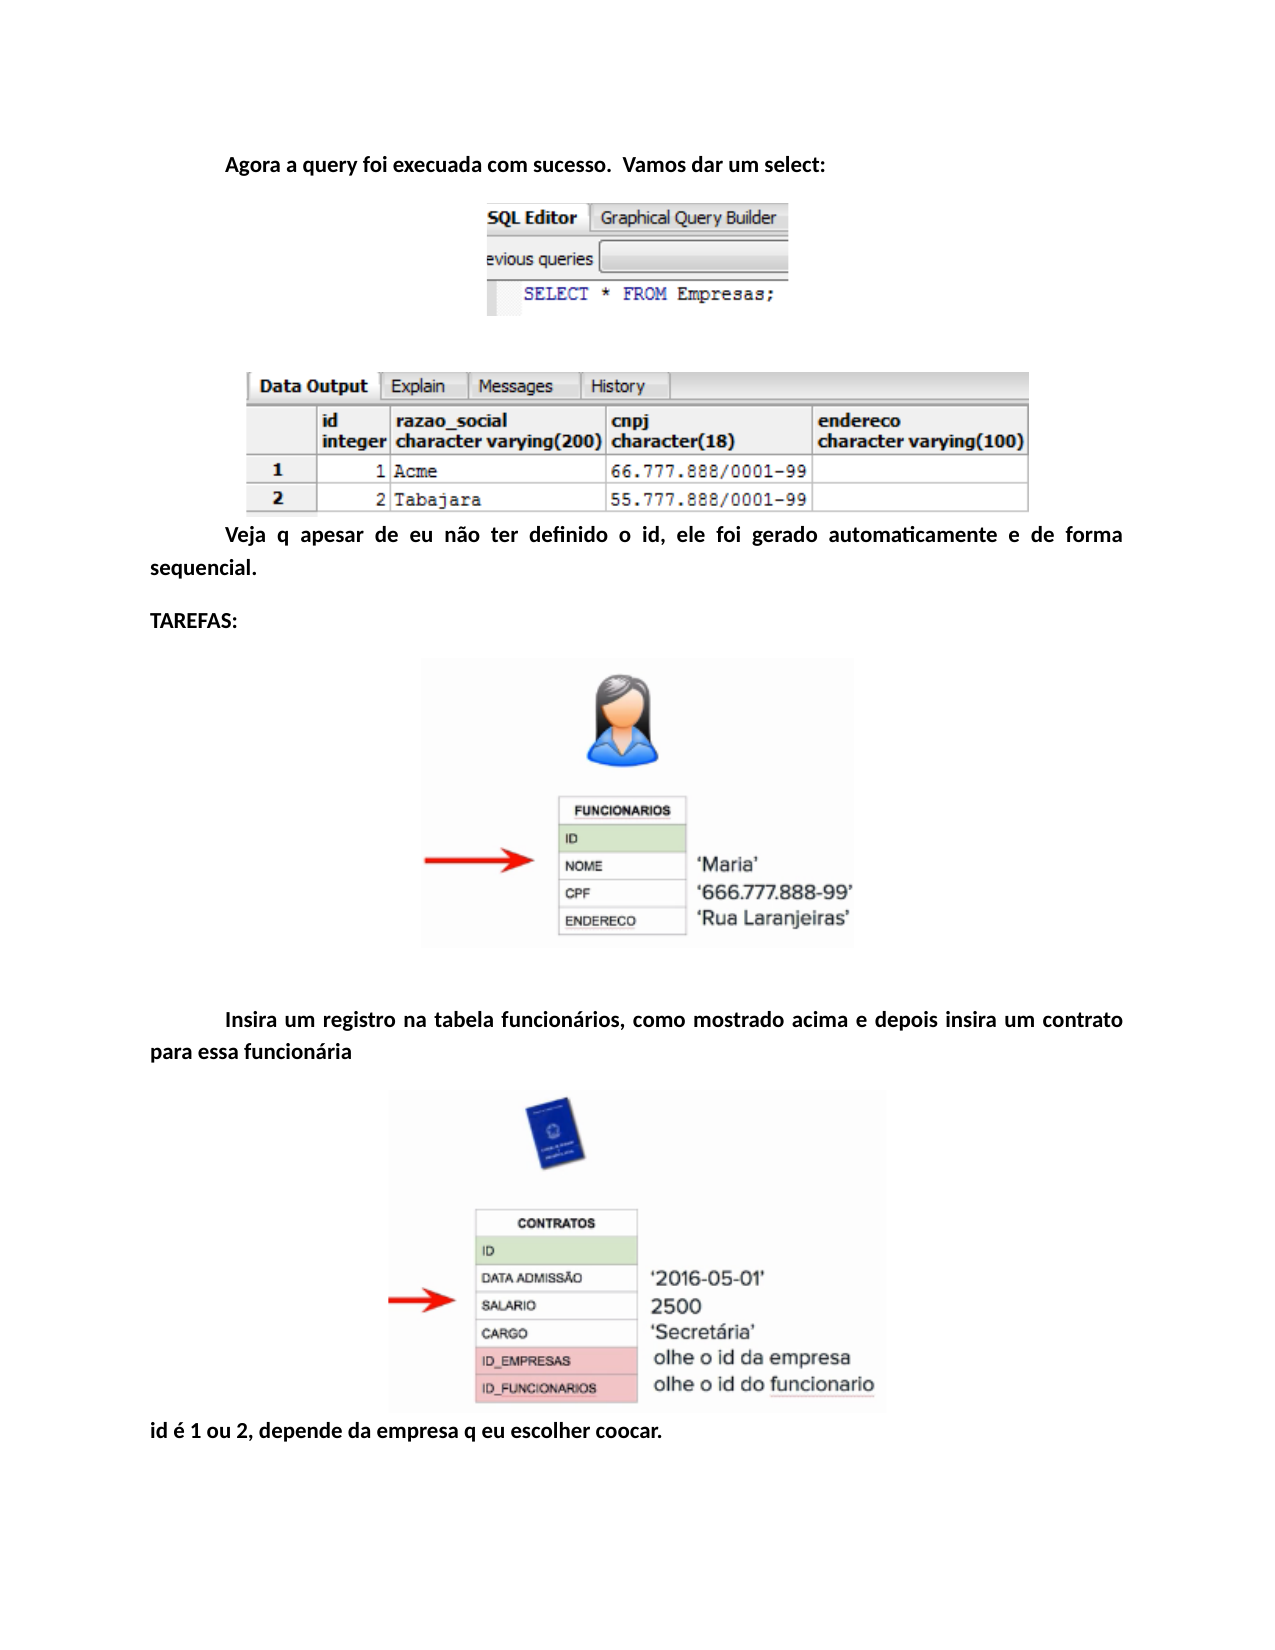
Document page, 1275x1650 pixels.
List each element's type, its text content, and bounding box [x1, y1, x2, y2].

text Insira um registro na tabela funcionários, como mostrado acima e depois insira um contrato para essa funcionária [150, 1005, 1125, 1065]
text Veja q apesar de eu não ter definido o id, ele foi gerado automaticamente e de forma sequencial. [150, 373, 1125, 581]
picture [421, 658, 854, 948]
text id é 1 ou 2, depende da empresa q eu escolher coocar. [150, 1090, 1125, 1444]
text TAREFAS: [150, 606, 1125, 634]
text Agora a query foi execuada com sucesso. Vamos dar um select: [150, 150, 1125, 178]
picture [246, 372, 1029, 517]
picture [486, 203, 789, 316]
picture [388, 1090, 887, 1413]
